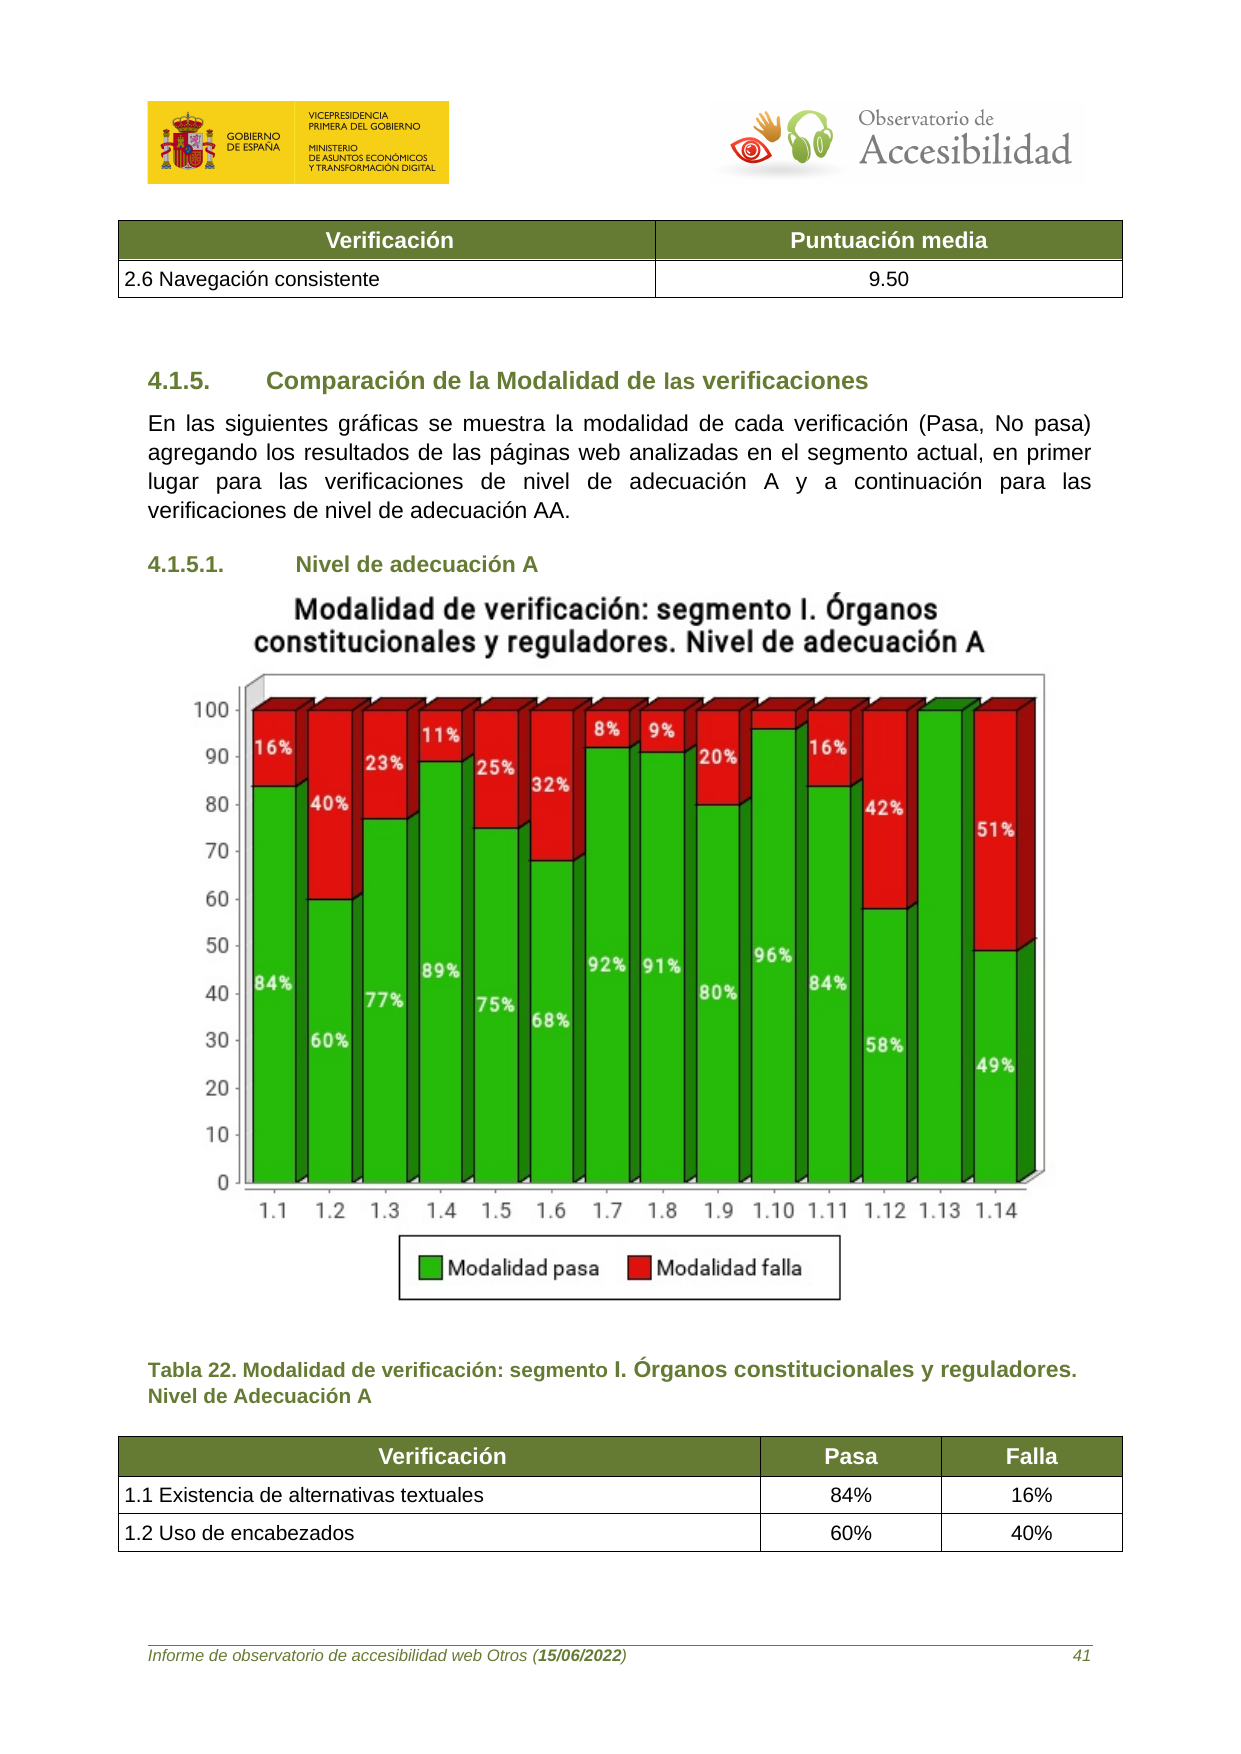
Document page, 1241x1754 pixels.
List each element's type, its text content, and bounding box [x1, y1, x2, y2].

subtitle Nivel de adecuación A [148, 551, 1092, 577]
table_cell 1.2 Uso de encabezados [119, 1514, 760, 1551]
picture [178, 592, 1062, 1302]
table_cell 84% [761, 1477, 941, 1513]
table_header Falla [942, 1437, 1122, 1476]
table_header Verificación [119, 1437, 760, 1476]
text Tabla 7. Modalidad de verificación: segmento I. Órganos constitucionales y reguladores. Nivel de Adecuación A [148, 1356, 1092, 1408]
table_cell 60% [761, 1514, 941, 1551]
table_header Pasa [761, 1437, 941, 1476]
subtitle Comparación de la Modalidad de las verificaciones [148, 366, 1092, 394]
table_cell 40% [942, 1514, 1122, 1551]
table_cell 2.6 Navegación consistente [119, 261, 655, 297]
table_header Puntuación media [656, 221, 1122, 259]
table_cell 16% [942, 1477, 1122, 1513]
text En las siguientes gráficas se muestra la modalidad de cada verificación (Pasa, No pasa) agregando los resultados de las páginas web analizadas en el segmento actual, en primer lugar para las verificaciones de nivel de adecuación A y a continuación para las verificaciones de nivel de adecuación AA. [148, 410, 1092, 523]
picture [147, 101, 450, 184]
table_cell 1.1 Existencia de alternativas textuales [119, 1477, 760, 1513]
table_cell 9.50 [656, 261, 1122, 297]
picture [710, 101, 1086, 184]
table_header Verificación [119, 221, 655, 259]
